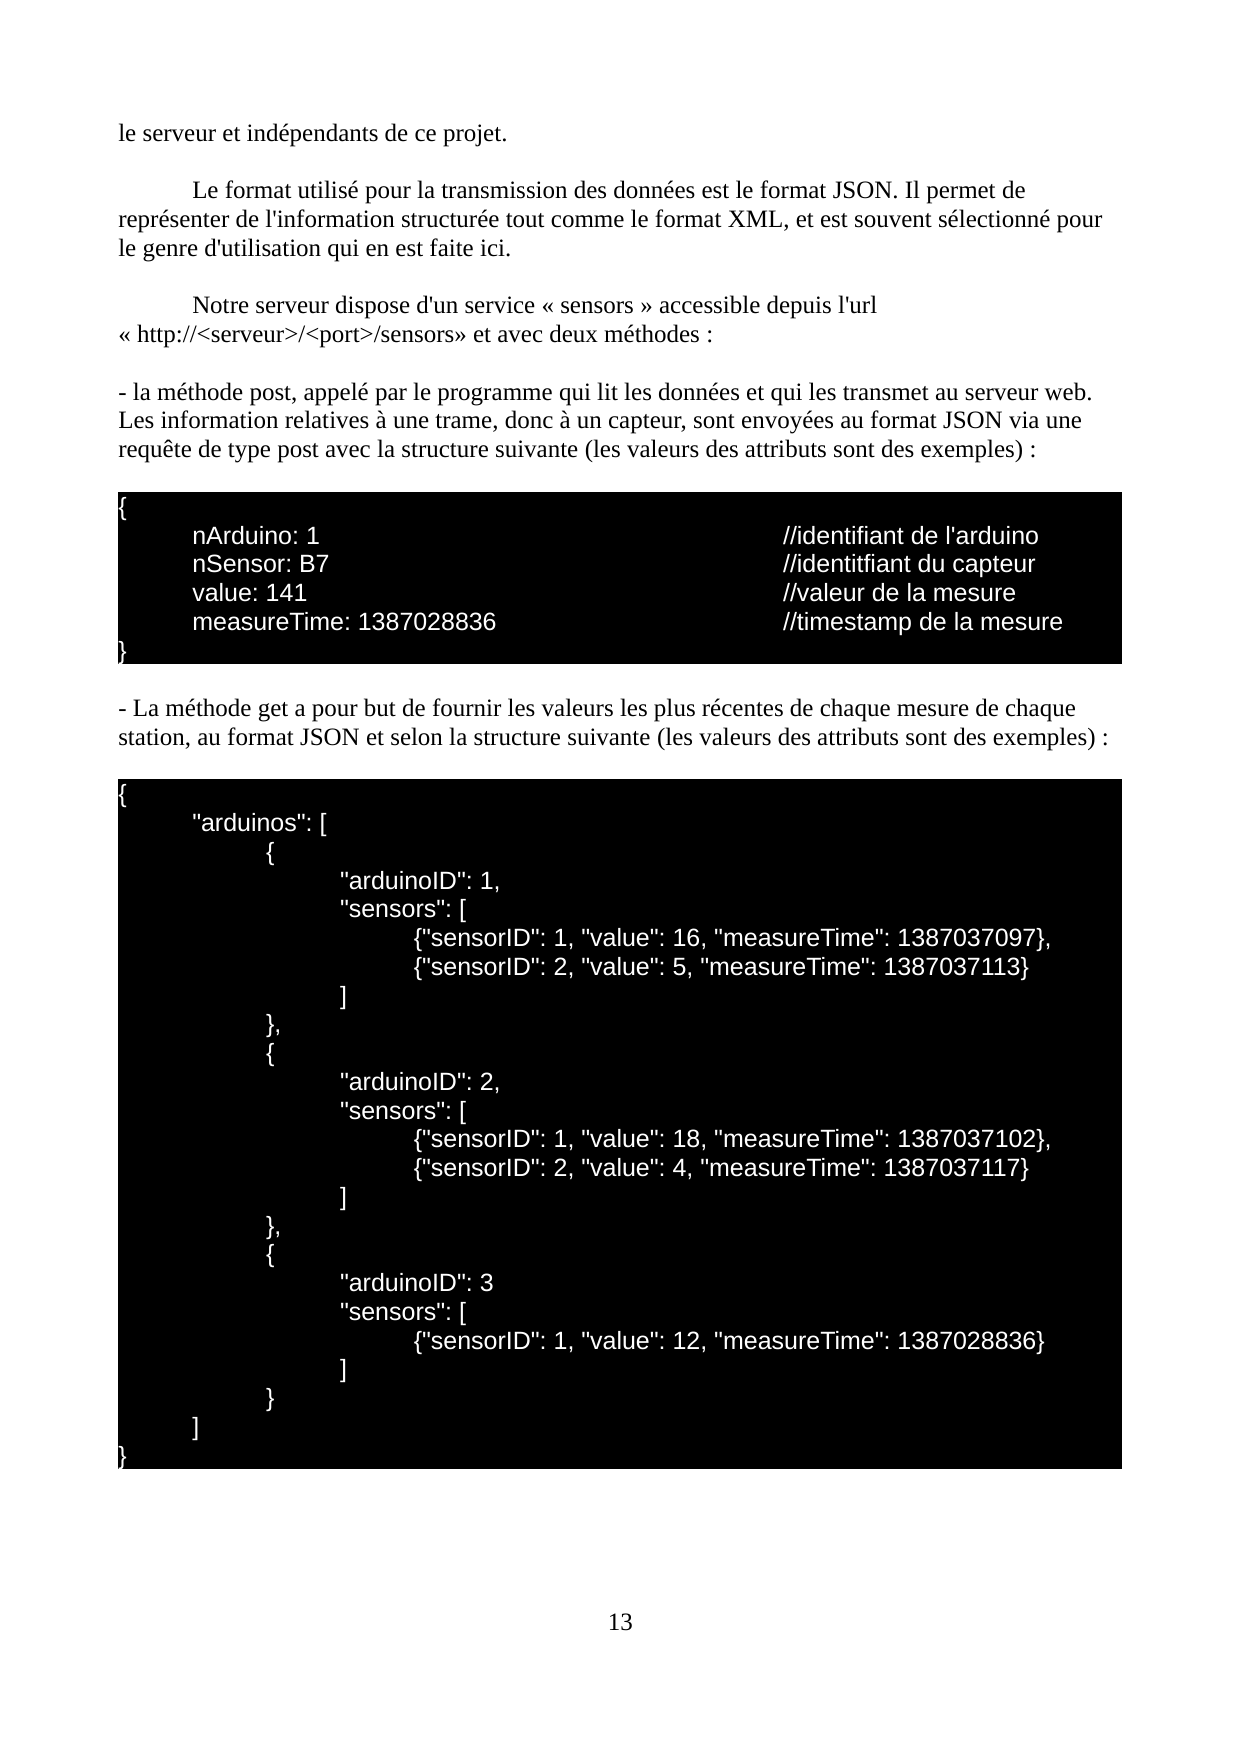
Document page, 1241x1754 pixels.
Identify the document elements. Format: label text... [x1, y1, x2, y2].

text - La méthode get a pour but de fournir les valeurs les plus récentes de chaque mesure de chaque station, au format JSON et selon la structure suivante (les valeurs des attributs sont des exemples) : [118, 693, 1122, 751]
text Le format utilisé pour la transmission des données est le format JSON. Il permet de représenter de l'information structurée tout comme le format XML, et est souvent sélectionné pour le genre d'utilisation qui en est faite ici. [118, 176, 1122, 262]
text {"sensorID": 1, "value": 12, "measureTime": 1387028836} [118, 1326, 1122, 1354]
text { [118, 779, 1122, 808]
text } [118, 1383, 1122, 1412]
text le serveur et indépendants de ce projet. [118, 118, 1122, 147]
text { [118, 492, 1122, 521]
text "arduinoID": 1, [118, 866, 1122, 894]
text {"sensorID": 1, "value": 16, "measureTime": 1387037097}, [118, 923, 1122, 952]
text ] [118, 1182, 1122, 1211]
text "arduinos": [ [118, 808, 1122, 837]
text {"sensorID": 2, "value": 5, "measureTime": 1387037113} [118, 952, 1122, 981]
text ] [118, 981, 1122, 1009]
text nSensor: B7 //identitfiant du capteur [118, 549, 1122, 578]
text } [118, 636, 1122, 664]
text {"sensorID": 2, "value": 4, "measureTime": 1387037117} [118, 1153, 1122, 1182]
text { [118, 1239, 1122, 1268]
text "arduinoID": 3 [118, 1268, 1122, 1297]
text }, [118, 1211, 1122, 1239]
text - la méthode post, appelé par le programme qui lit les données et qui les transmet au serveur web. Les information relatives à une trame, donc à un capteur, sont envoyées au format JSON via une requête de type post avec la structure suivante (les valeurs des attributs sont des exemples) : [118, 377, 1122, 463]
text ] [118, 1354, 1122, 1383]
text "sensors": [ [118, 894, 1122, 923]
text nArduino: 1 //identifiant de l'arduino [118, 521, 1122, 549]
text { [118, 837, 1122, 866]
text }, [118, 1009, 1122, 1038]
text } [118, 1441, 1122, 1469]
text measureTime: 1387028836 //timestamp de la mesure [118, 607, 1122, 636]
text "arduinoID": 2, [118, 1067, 1122, 1096]
text value: 141 //valeur de la mesure [118, 578, 1122, 607]
text "sensors": [ [118, 1096, 1122, 1124]
text "sensors": [ [118, 1297, 1122, 1326]
text Notre serveur dispose d'un service « sensors » accessible depuis l'url « http://<serveur>/<port>/sensors» et avec deux méthodes : [118, 291, 1122, 348]
text {"sensorID": 1, "value": 18, "measureTime": 1387037102}, [118, 1124, 1122, 1153]
text { [118, 1038, 1122, 1067]
text ] [118, 1412, 1122, 1441]
